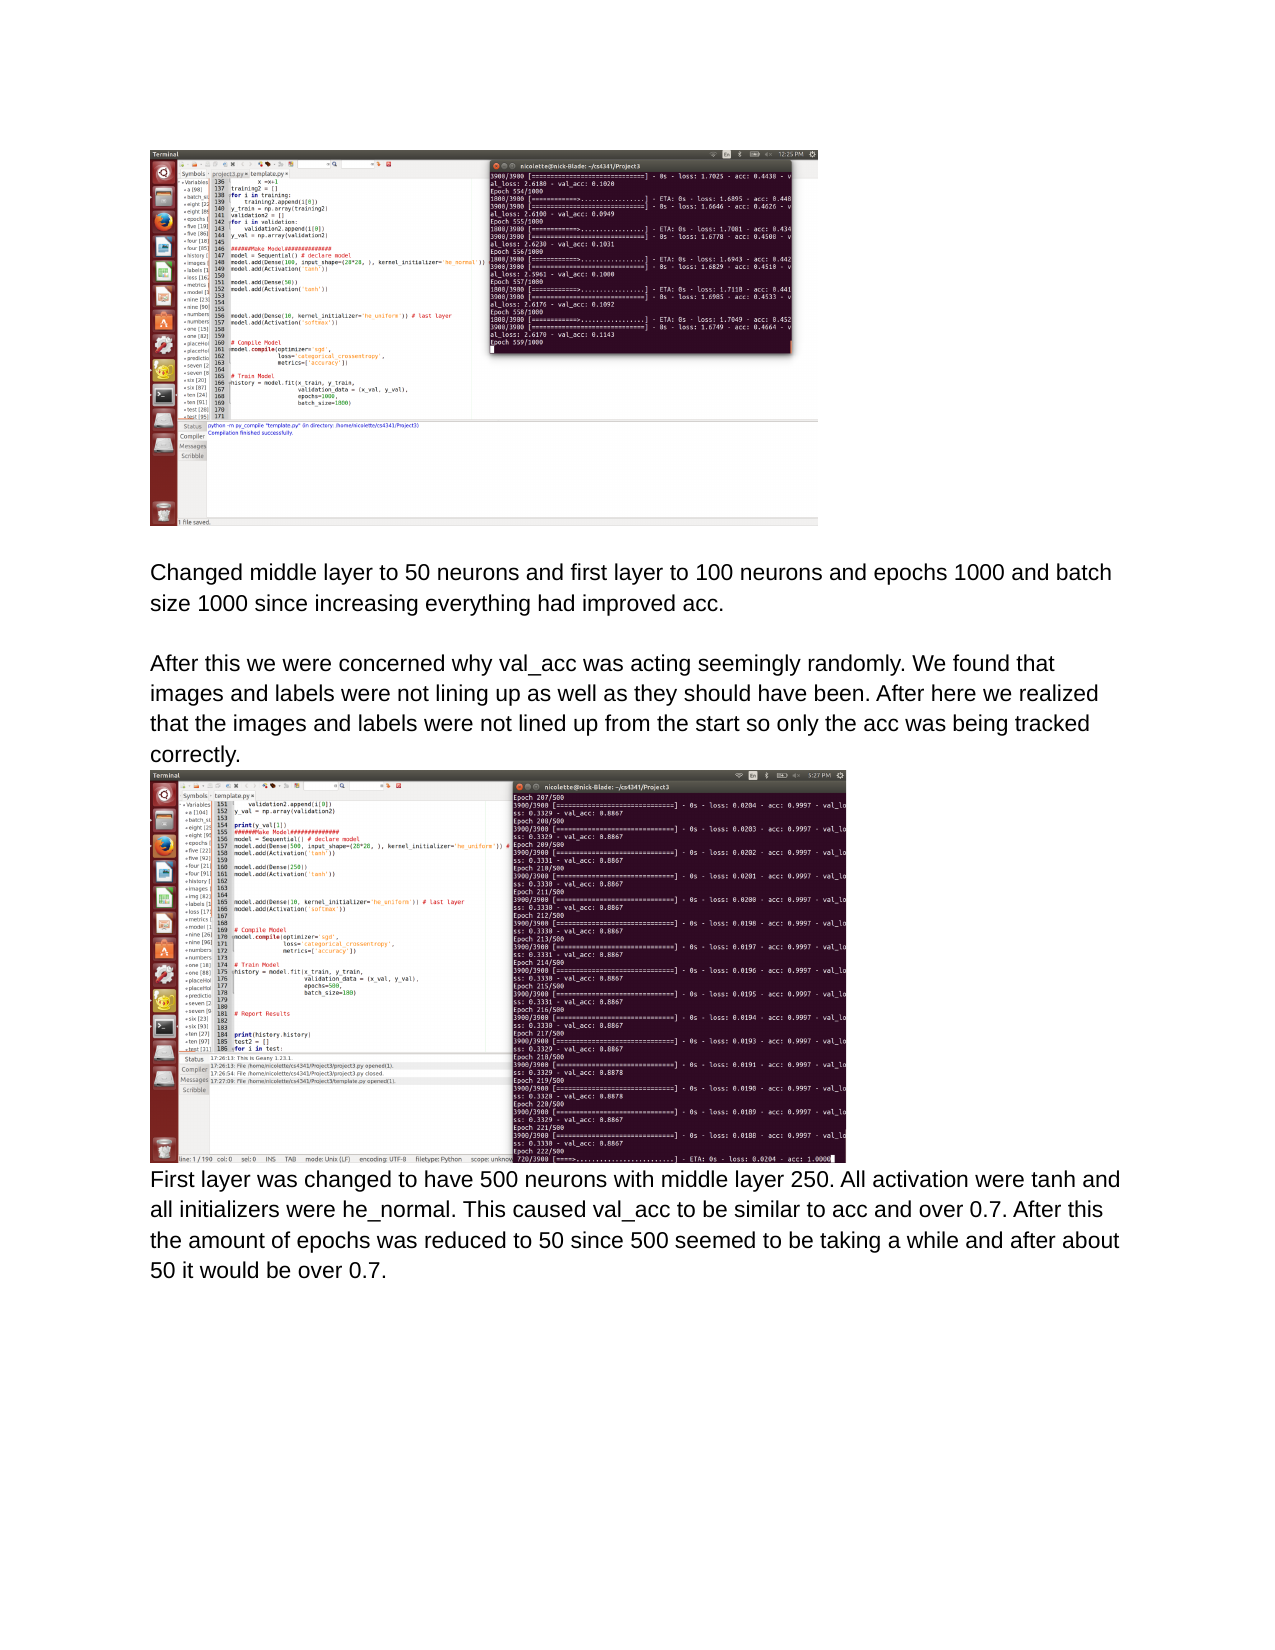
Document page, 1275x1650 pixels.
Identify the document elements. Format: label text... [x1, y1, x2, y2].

picture [150, 150, 818, 526]
picture [150, 770, 847, 1163]
text First layer was changed to have 500 neurons with middle layer 250. All activation were tanh and all initializers were he_normal. This caused val_acc to be similar to acc and over 0.7. After this the amount of epochs was reduced to 50 since 500 seemed to be taking a while and after about 50 it would be over 0.7. [150, 1166, 1125, 1283]
text After this we were concerned why val_acc was acting seemingly randomly. We found that images and labels were not lining up as well as they should have been. After here we realized that the images and labels were not lined up from the start so only the acc was being tracked correctly. [150, 650, 1125, 767]
text Changed middle layer to 50 neurons and first layer to 100 neurons and epochs 1000 and batch size 1000 since increasing everything had improved acc. [150, 559, 1125, 616]
